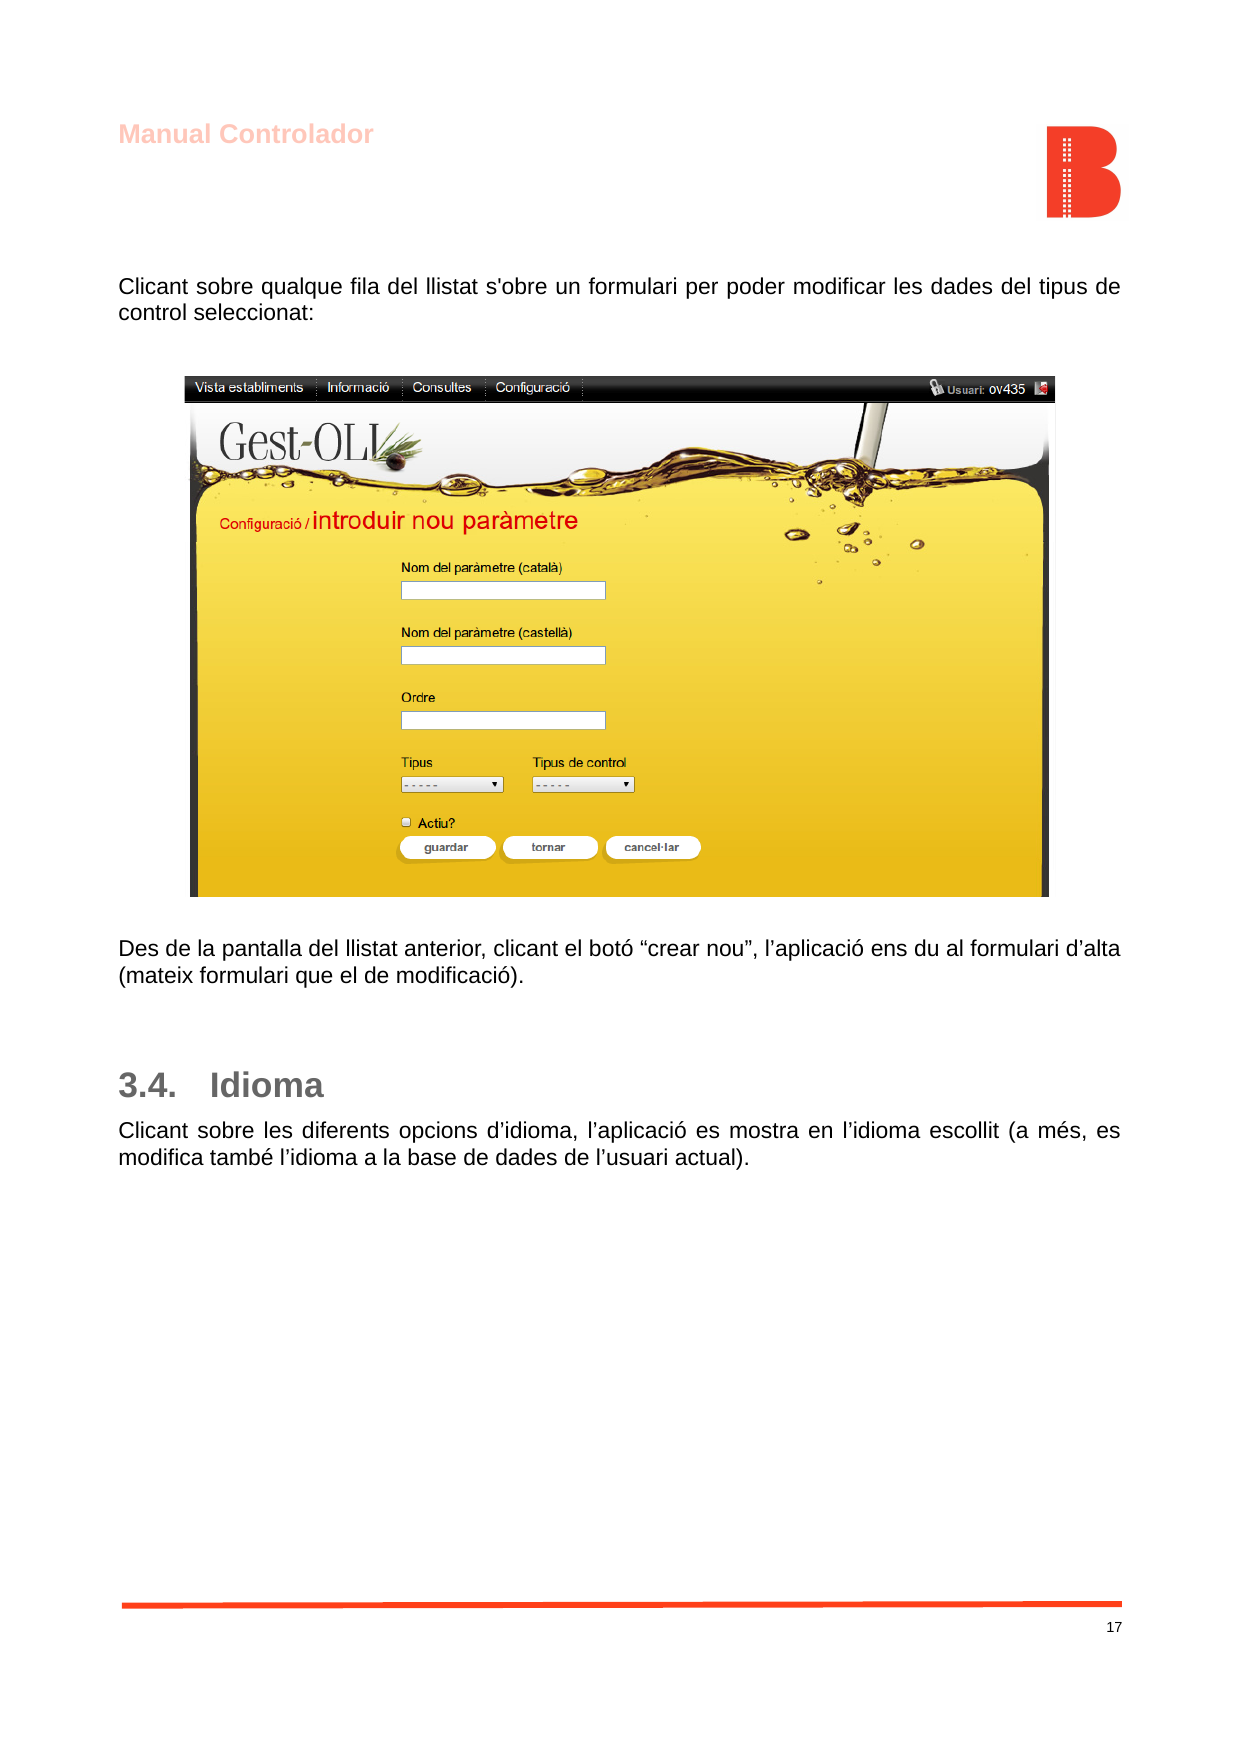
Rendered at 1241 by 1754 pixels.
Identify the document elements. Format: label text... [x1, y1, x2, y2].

text Clicant sobre qualque fila del llistat s'obre un formulari per poder modificar les dades del tipus de control seleccionat: [118, 273, 1122, 325]
text Clicant sobre les diferents opcions d’idioma, l’aplicació es mostra en l’idioma escollit (a més, es modifica també l’idioma a la base de dades de l’usuari actual). [118, 1117, 1122, 1170]
picture [184, 376, 1056, 897]
picture [1036, 124, 1130, 221]
text Des de la pantalla del llistat anterior, clicant el botó “crear nou”, l’aplicació ens du al formulari d’alta (mateix formulari que el de modificació). [118, 935, 1122, 988]
subtitle Idioma [118, 1064, 1122, 1105]
